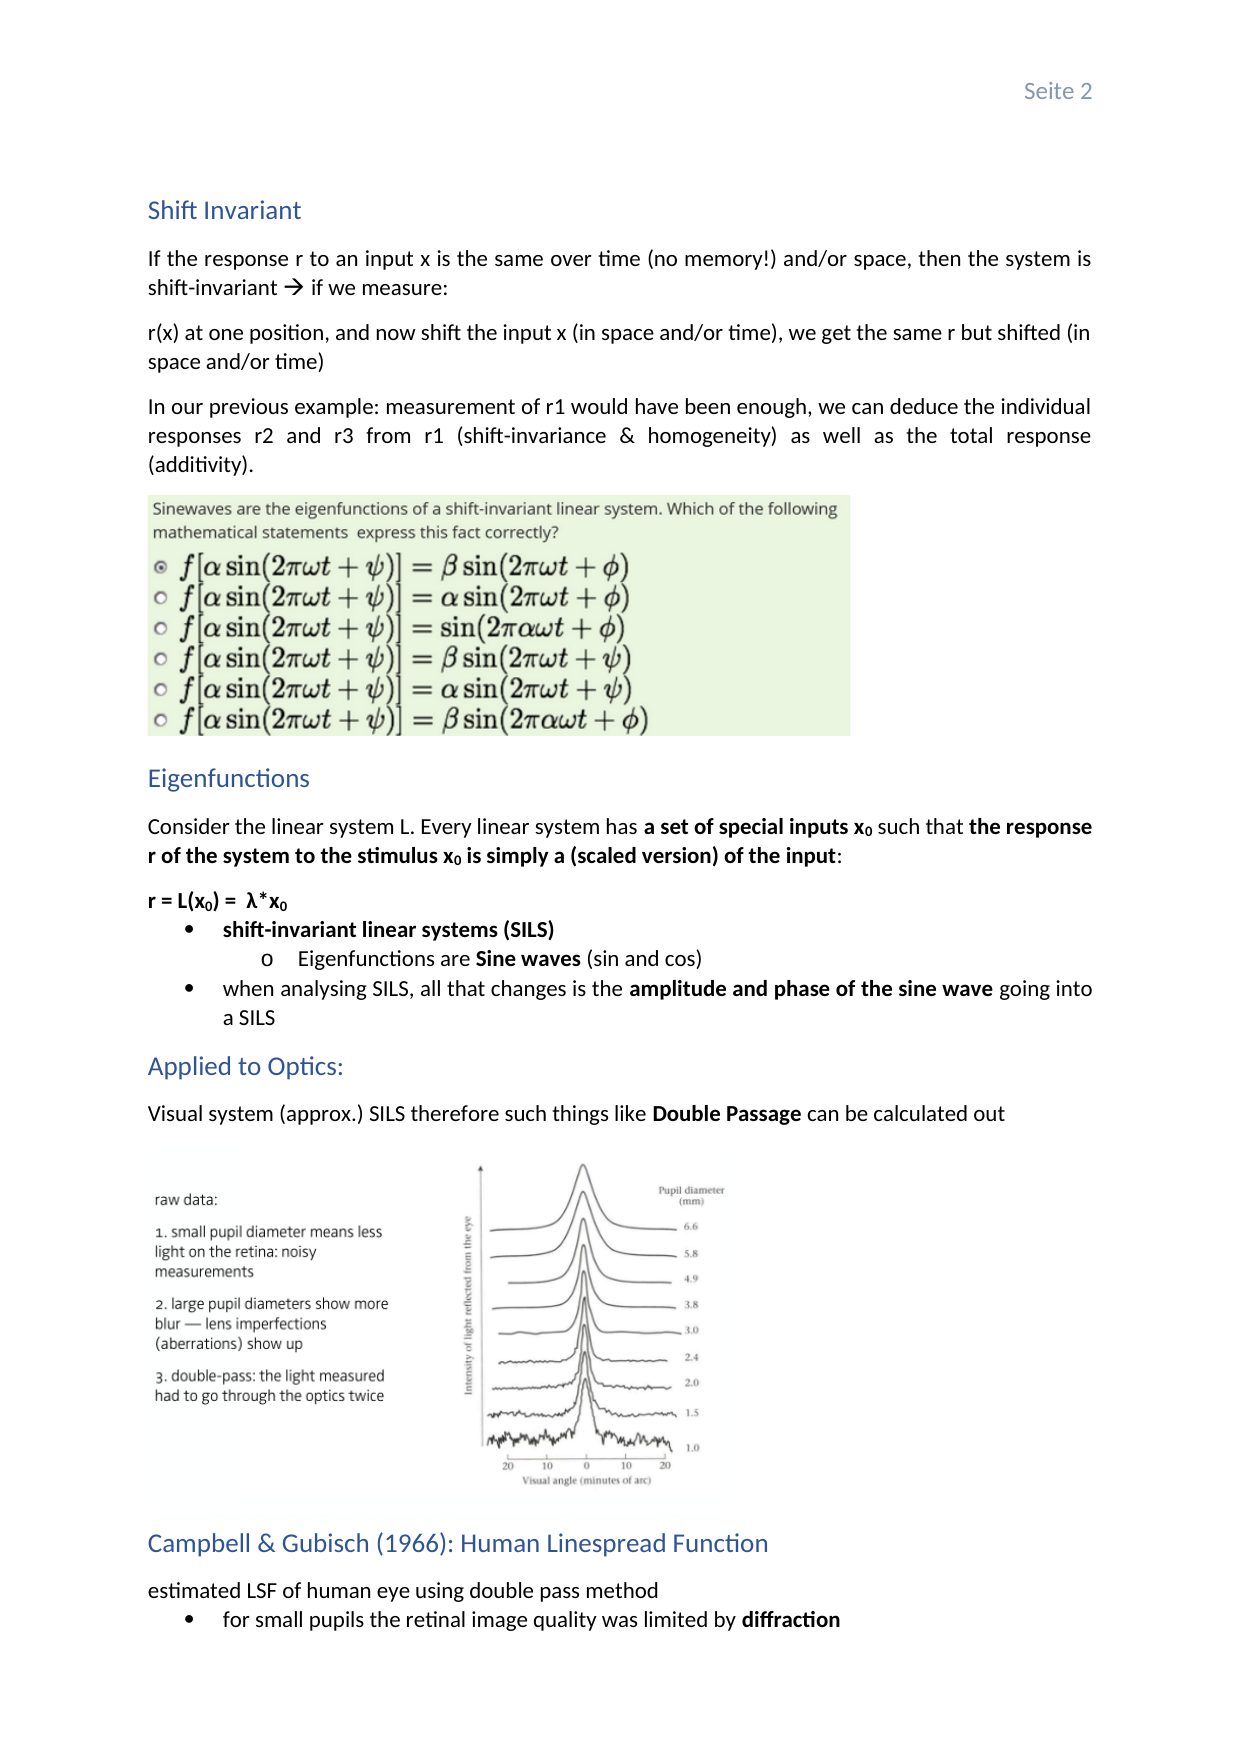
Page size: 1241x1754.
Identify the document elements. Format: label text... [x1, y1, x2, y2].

list shift-invariant linear systems (SILS) [185, 916, 1093, 943]
text r = L(x0) = λ*x0 [148, 887, 1093, 915]
subtitle Applied to Optics: [148, 1049, 1093, 1082]
subtitle Eigenfunctions [148, 762, 1093, 795]
text Consider the linear system L. Every linear system has a set of special inputs x0 such that the response r of the system to the stimulus x0 is simply a (scaled version) of the input: [148, 812, 1093, 869]
text In our previous example: measurement of r1 would have been enough, we can deduce the individual responses r2 and r3 from r1 (shift-invariance & homogeneity) as well as the total response (additivity). [148, 392, 1093, 478]
subtitle Campbell & Gubisch (1966): Human Linespread Function [148, 1526, 1093, 1559]
list Eigenfunctions are Sine waves (sin and cos) [260, 944, 1093, 973]
text estimated LSF of human eye using double pass method [148, 1576, 1093, 1604]
list for small pupils the retinal image quality was limited by diffraction [185, 1605, 1093, 1633]
subtitle Shift Invariant [148, 193, 1093, 226]
text Visual system (approx.) SILS therefore such things like Double Passage can be calculated out [148, 1099, 1093, 1127]
list when analysing SILS, all that changes is the amplitude and phase of the sine wave going into a SILS [185, 974, 1093, 1031]
text If the response r to an input x is the same over time (no memory!) and/or space, then the system is shift-invariant  if we measure: [148, 244, 1093, 301]
text r(x) at one position, and now shift the input x (in space and/or time), we get the same r but shifted (in space and/or time) [148, 318, 1093, 375]
